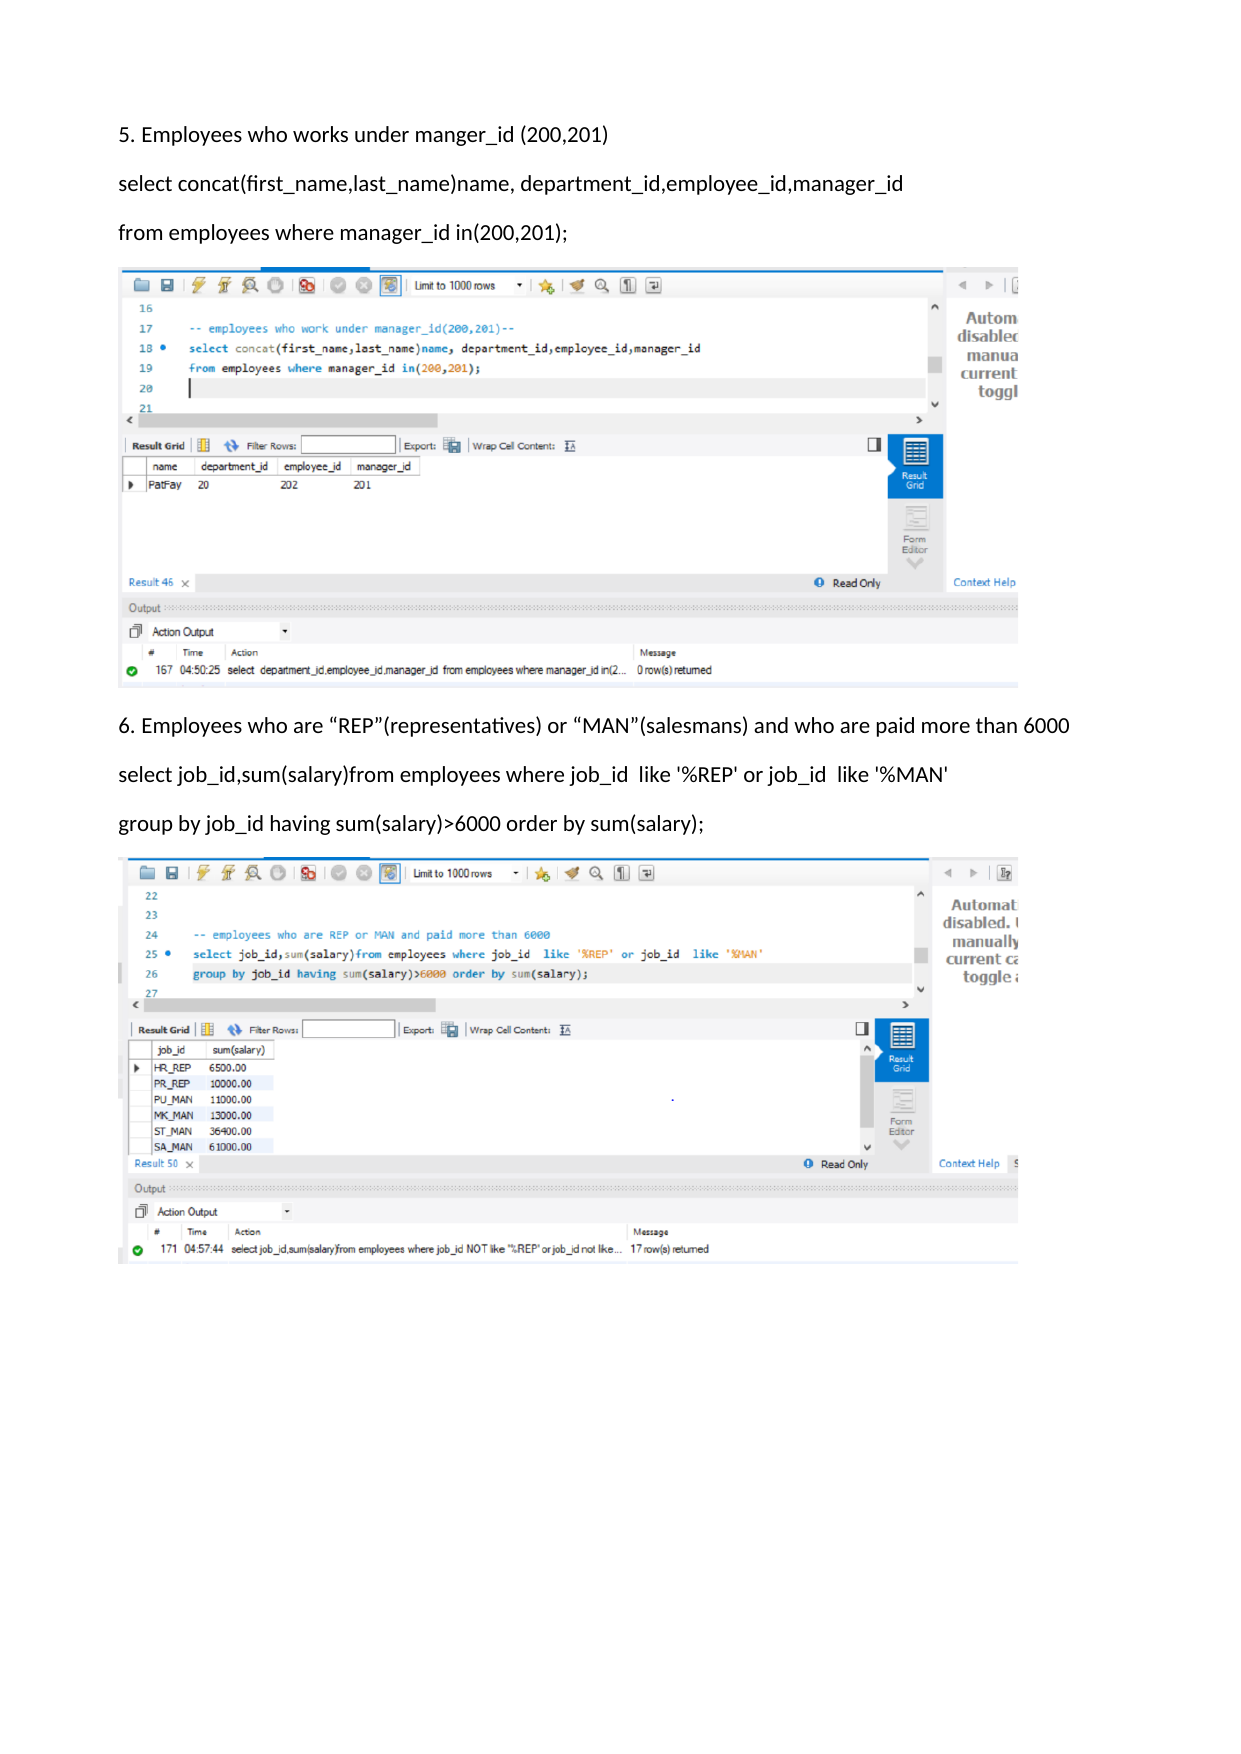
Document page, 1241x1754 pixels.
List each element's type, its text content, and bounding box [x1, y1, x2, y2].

text 5. Employees who works under manger_id (200,201) [118, 118, 1122, 149]
text from employees where manager_id in(200,201); [118, 218, 1122, 246]
text 6. Employees who are “REP”(representatives) or “MAN”(salesmans) and who are paid more than 6000 [118, 709, 1122, 739]
text group by job_id having sum(salary)>6000 order by sum(salary); [118, 809, 1122, 837]
text select job_id,sum(salary)from employees where job_id like '%REP' or job_id like '%MAN' [118, 760, 1122, 788]
text select concat(first_name,last_name)name, department_id,employee_id,manager_id [118, 169, 1122, 197]
